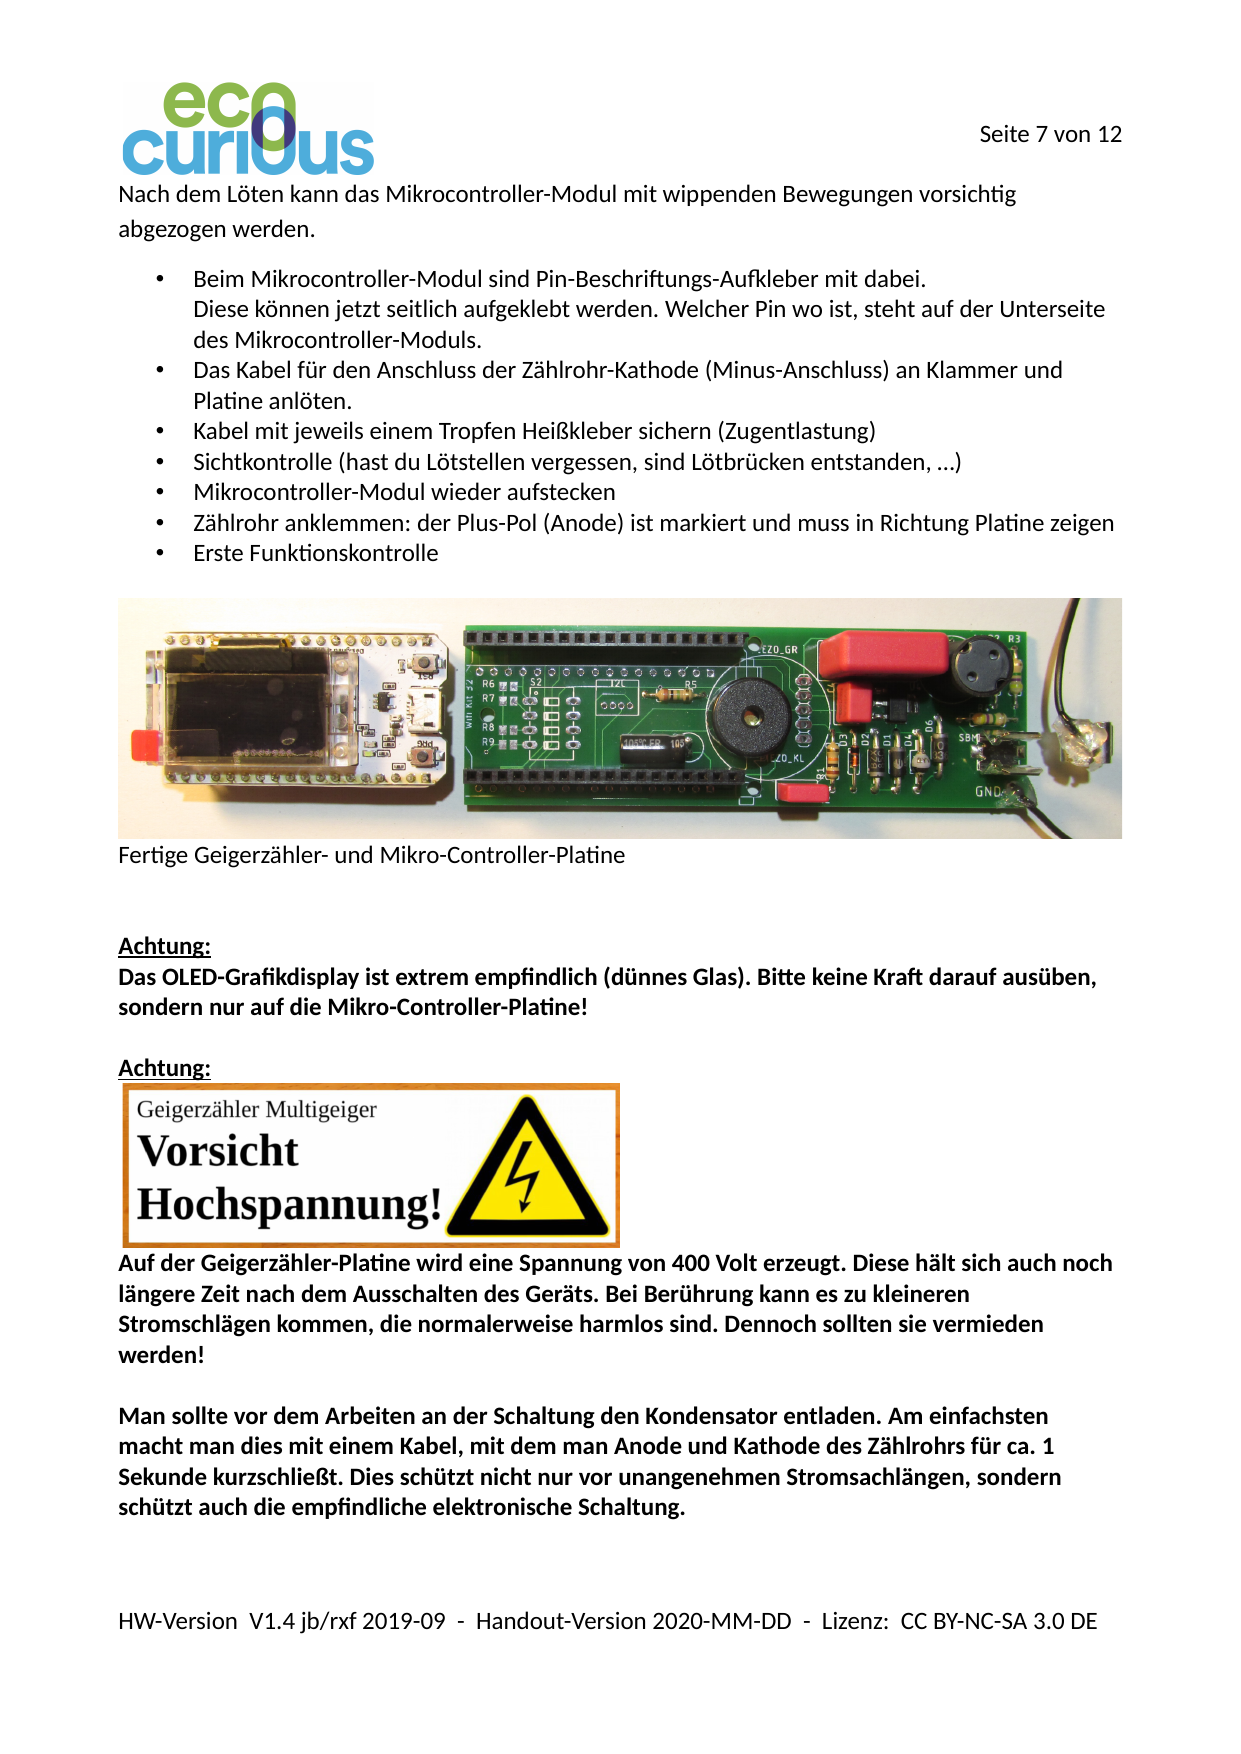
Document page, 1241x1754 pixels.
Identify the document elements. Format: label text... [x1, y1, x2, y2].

list Das Kabel für den Anschluss der Zählrohr-Kathode (Minus-Anschluss) an Klammer und Platine anlöten. [156, 354, 1122, 415]
text Sekunde kurzschließt. Dies schützt nicht nur vor unangenehmen Stromsachlängen, sondern [118, 1461, 1122, 1491]
text Das OLED-Grafikdisplay ist extrem empfindlich (dünnes Glas). Bitte keine Kraft darauf ausüben, sondern nur auf die Mikro-Controller-Platine! [118, 961, 1122, 1022]
text Achtung: [118, 931, 1122, 961]
picture [118, 598, 1123, 839]
list Mikrocontroller-Modul wieder aufstecken [156, 476, 1122, 507]
list Kabel mit jeweils einem Tropfen Heißkleber sichern (Zugentlastung) [156, 415, 1122, 446]
list Erste Funktionskontrolle [156, 537, 1122, 568]
text macht man dies mit einem Kabel, mit dem man Anode und Kathode des Zählrohrs für ca. 1 [118, 1430, 1122, 1461]
text Fertige Geigerzähler- und Mikro-Controller-Platine [118, 839, 1122, 869]
text schützt auch die empfindliche elektronische Schaltung. [118, 1491, 1122, 1522]
text Auf der Geigerzähler-Platine wird eine Spannung von 400 Volt erzeugt. Diese hält sich auch noch längere Zeit nach dem Ausschalten des Geräts. Bei Berührung kann es zu kleineren Stromschlägen kommen, die normalerweise harmlos sind. Dennoch sollten sie vermieden werden! [118, 1083, 1122, 1369]
text Man sollte vor dem Arbeiten an der Schaltung den Kondensator entladen. Am einfachsten [118, 1400, 1122, 1430]
text Nach dem Löten kann das Mikrocontroller-Modul mit wippenden Bewegungen vorsichtig abgezogen werden. [118, 178, 1122, 244]
picture [122, 1083, 620, 1248]
picture [122, 82, 374, 175]
text Achtung: [118, 1053, 1122, 1083]
list Beim Mikrocontroller-Modul sind Pin-Beschriftungs-Aufkleber mit dabei. Diese können jetzt seitlich aufgeklebt werden. Welcher Pin wo ist, steht auf der Unterseite des Mikrocontroller-Moduls. [156, 263, 1122, 354]
list Sichtkontrolle (hast du Lötstellen vergessen, sind Lötbrücken entstanden, …) [156, 446, 1122, 476]
list Zählrohr anklemmen: der Plus-Pol (Anode) ist markiert und muss in Richtung Platine zeigen [156, 507, 1122, 537]
